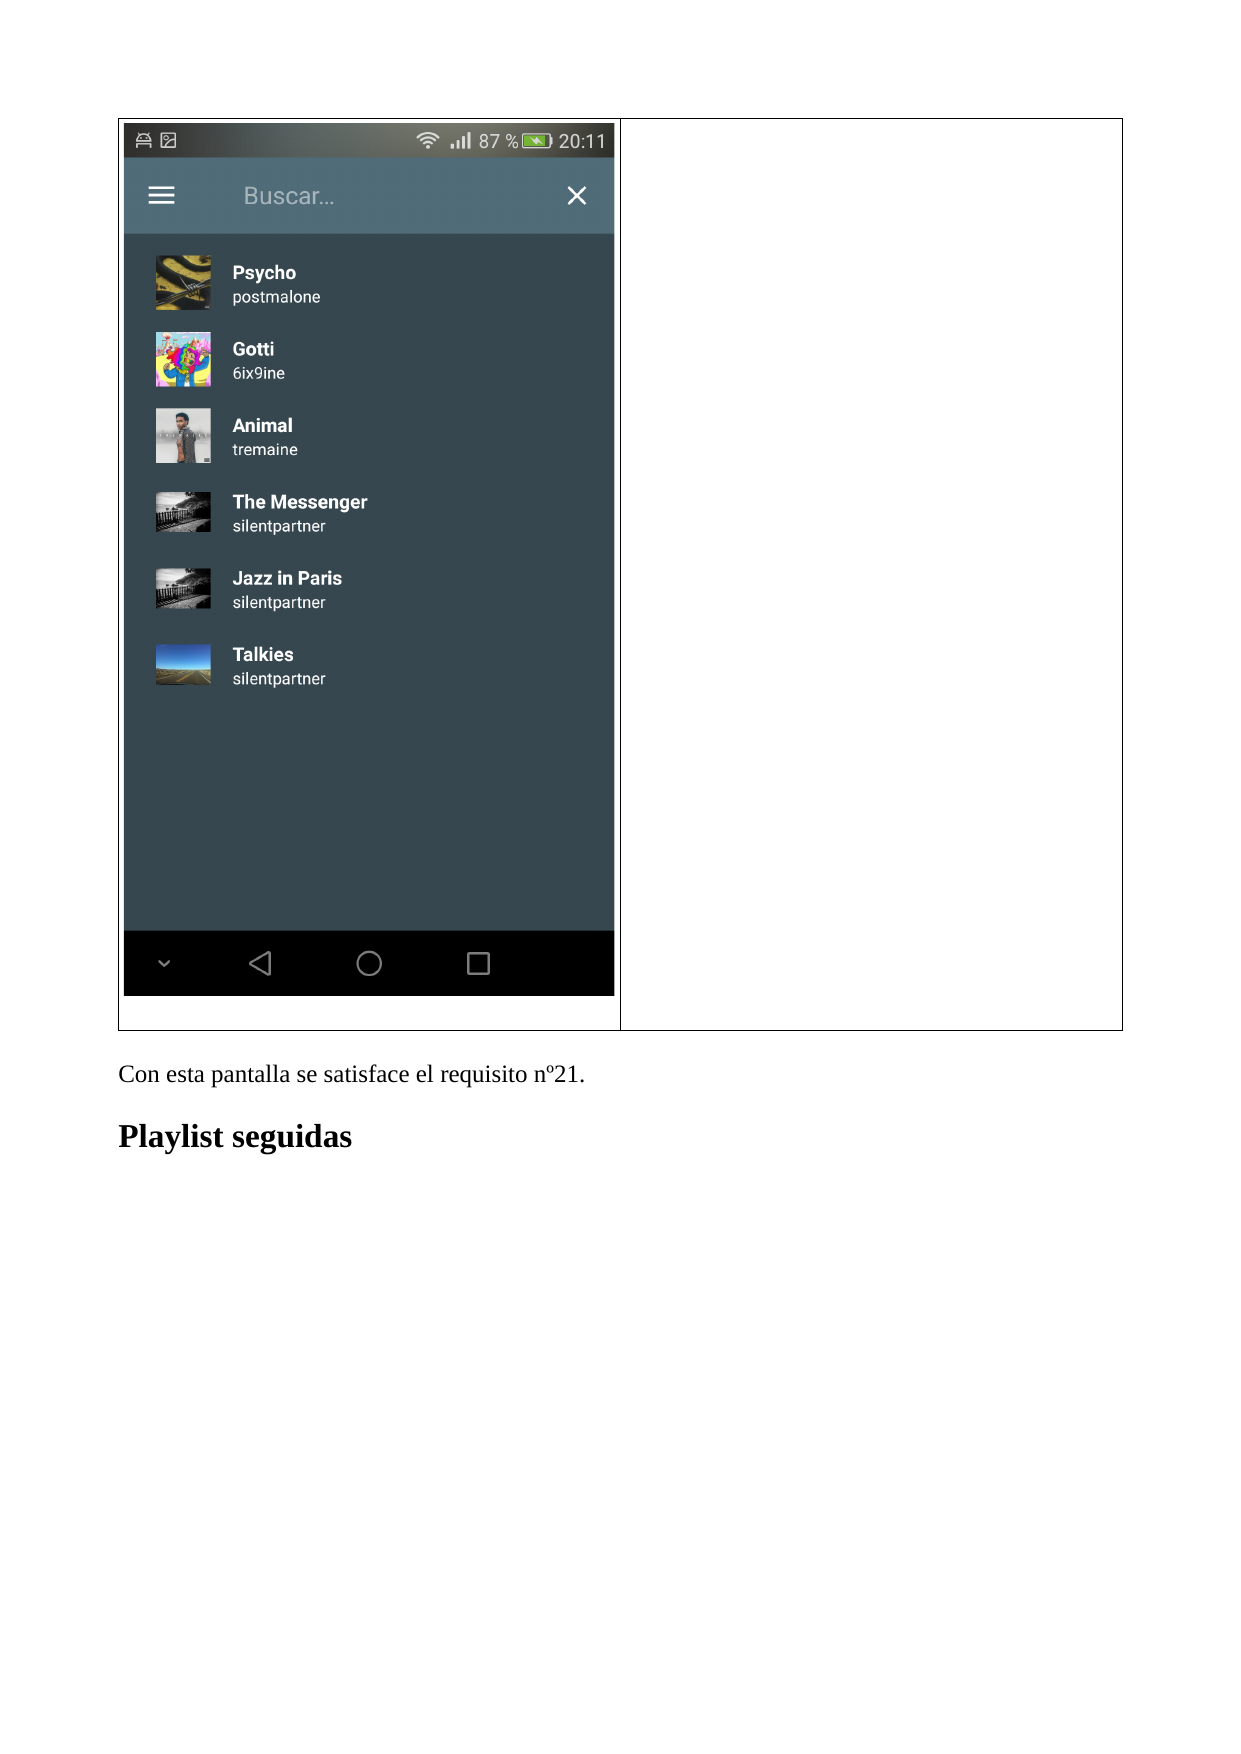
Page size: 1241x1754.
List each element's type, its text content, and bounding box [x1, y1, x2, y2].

text Playlist seguidas [118, 1117, 1122, 1155]
text Con esta pantalla se satisface el requisito nº21. [118, 1059, 1122, 1088]
picture [123, 123, 615, 996]
table_header [119, 119, 620, 1030]
table_header [621, 119, 1122, 1030]
